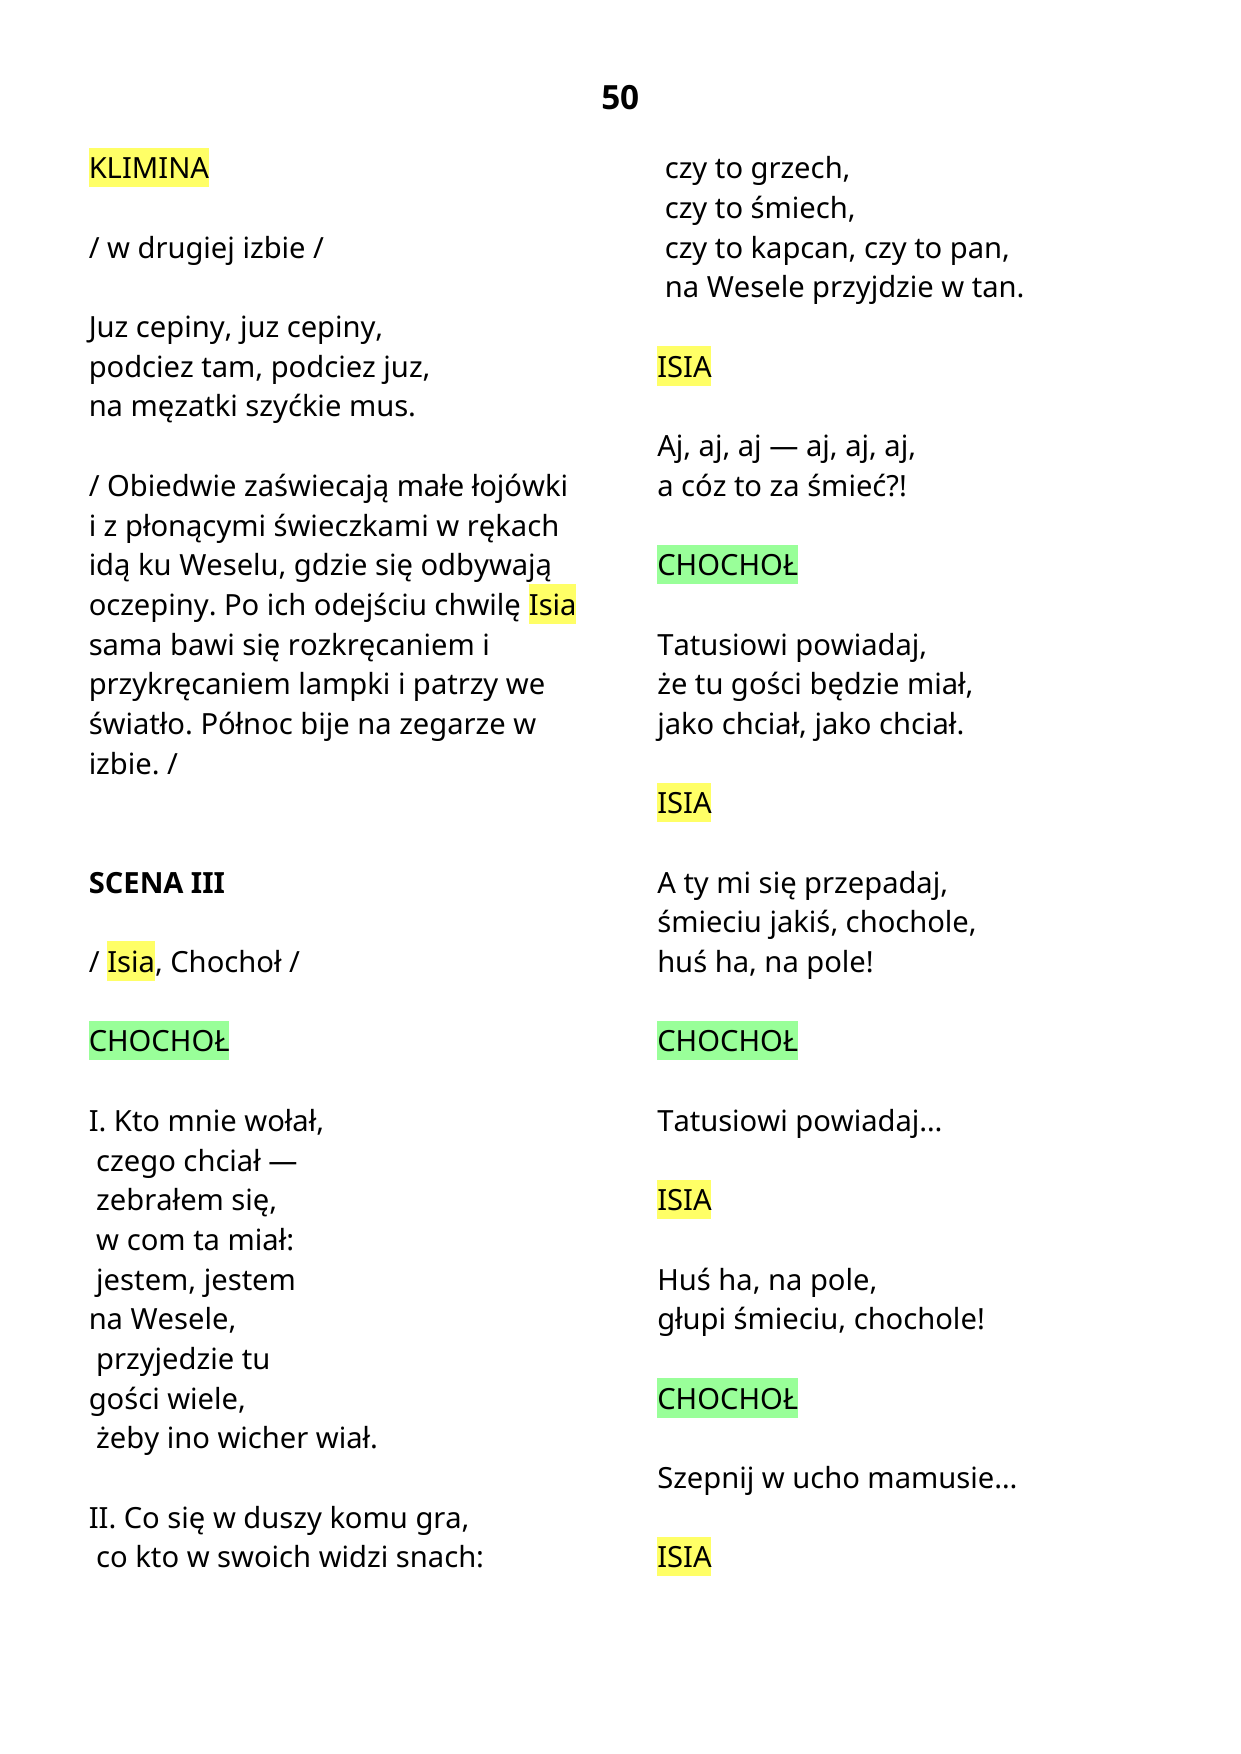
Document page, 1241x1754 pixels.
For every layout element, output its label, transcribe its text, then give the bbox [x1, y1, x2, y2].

text podciez tam, podciez juz, [88, 346, 583, 386]
text Tatusiowi powiadaj, [657, 624, 1152, 663]
text jestem, jestem [88, 1259, 583, 1298]
text czy to kapcan, czy to pan, [657, 227, 1152, 267]
text gości wiele, [88, 1378, 583, 1418]
text SCENA III [88, 862, 583, 902]
text jako chciał, jako chciał. [657, 703, 1152, 743]
text Szepnij w ucho mamusie… [657, 1457, 1152, 1497]
text ISIA [657, 1179, 1152, 1219]
text CHOCHOŁ [88, 1021, 583, 1060]
text / w drugiej izbie / [88, 227, 583, 267]
text CHOCHOŁ [657, 1021, 1152, 1060]
text A ty mi się przepadaj, [657, 862, 1152, 902]
text / Isia, Chochoł / [88, 941, 583, 981]
text na Wesele, [88, 1298, 583, 1338]
text ISIA [657, 1537, 1152, 1576]
text ISIA [657, 783, 1152, 822]
text głupi śmieciu, chochole! [657, 1298, 1152, 1338]
text na męzatki szyćkie mus. [88, 386, 583, 425]
text / Obiedwie zaświecają małe łojówki i z płonącymi świeczkami w rękach idą ku Weselu, gdzie się odbywają oczepiny. Po ich odejściu chwilę Isia sama bawi się rozkręcaniem i przykręcaniem lampki i patrzy we światło. Północ bije na zegarze w izbie. / [88, 465, 583, 783]
text czego chciał — [88, 1140, 583, 1179]
text CHOCHOŁ [657, 1378, 1152, 1418]
text zebrałem się, [88, 1179, 583, 1219]
text KLIMINA [88, 148, 583, 187]
text Huś ha, na pole, [657, 1259, 1152, 1298]
text czy to śmiech, [657, 187, 1152, 227]
text I. Kto mnie wołał, [88, 1100, 583, 1140]
text śmieciu jakiś, chochole, [657, 902, 1152, 941]
text huś ha, na pole! [657, 941, 1152, 981]
text ISIA [657, 346, 1152, 386]
text na Wesele przyjdzie w tan. [657, 267, 1152, 306]
text II. Co się w duszy komu gra, [88, 1497, 583, 1537]
text Juz cepiny, juz cepiny, [88, 306, 583, 346]
text CHOCHOŁ [657, 544, 1152, 584]
text przyjedzie tu [88, 1338, 583, 1378]
text w com ta miał: [88, 1219, 583, 1259]
text Aj, aj, aj — aj, aj, aj, [657, 425, 1152, 465]
text co kto w swoich widzi snach: [88, 1537, 583, 1576]
text czy to grzech, [657, 148, 1152, 187]
text a cóz to za śmieć?! [657, 465, 1152, 505]
text Tatusiowi powiadaj… [657, 1100, 1152, 1140]
text że tu gości będzie miał, [657, 663, 1152, 703]
text żeby ino wicher wiał. [88, 1418, 583, 1457]
